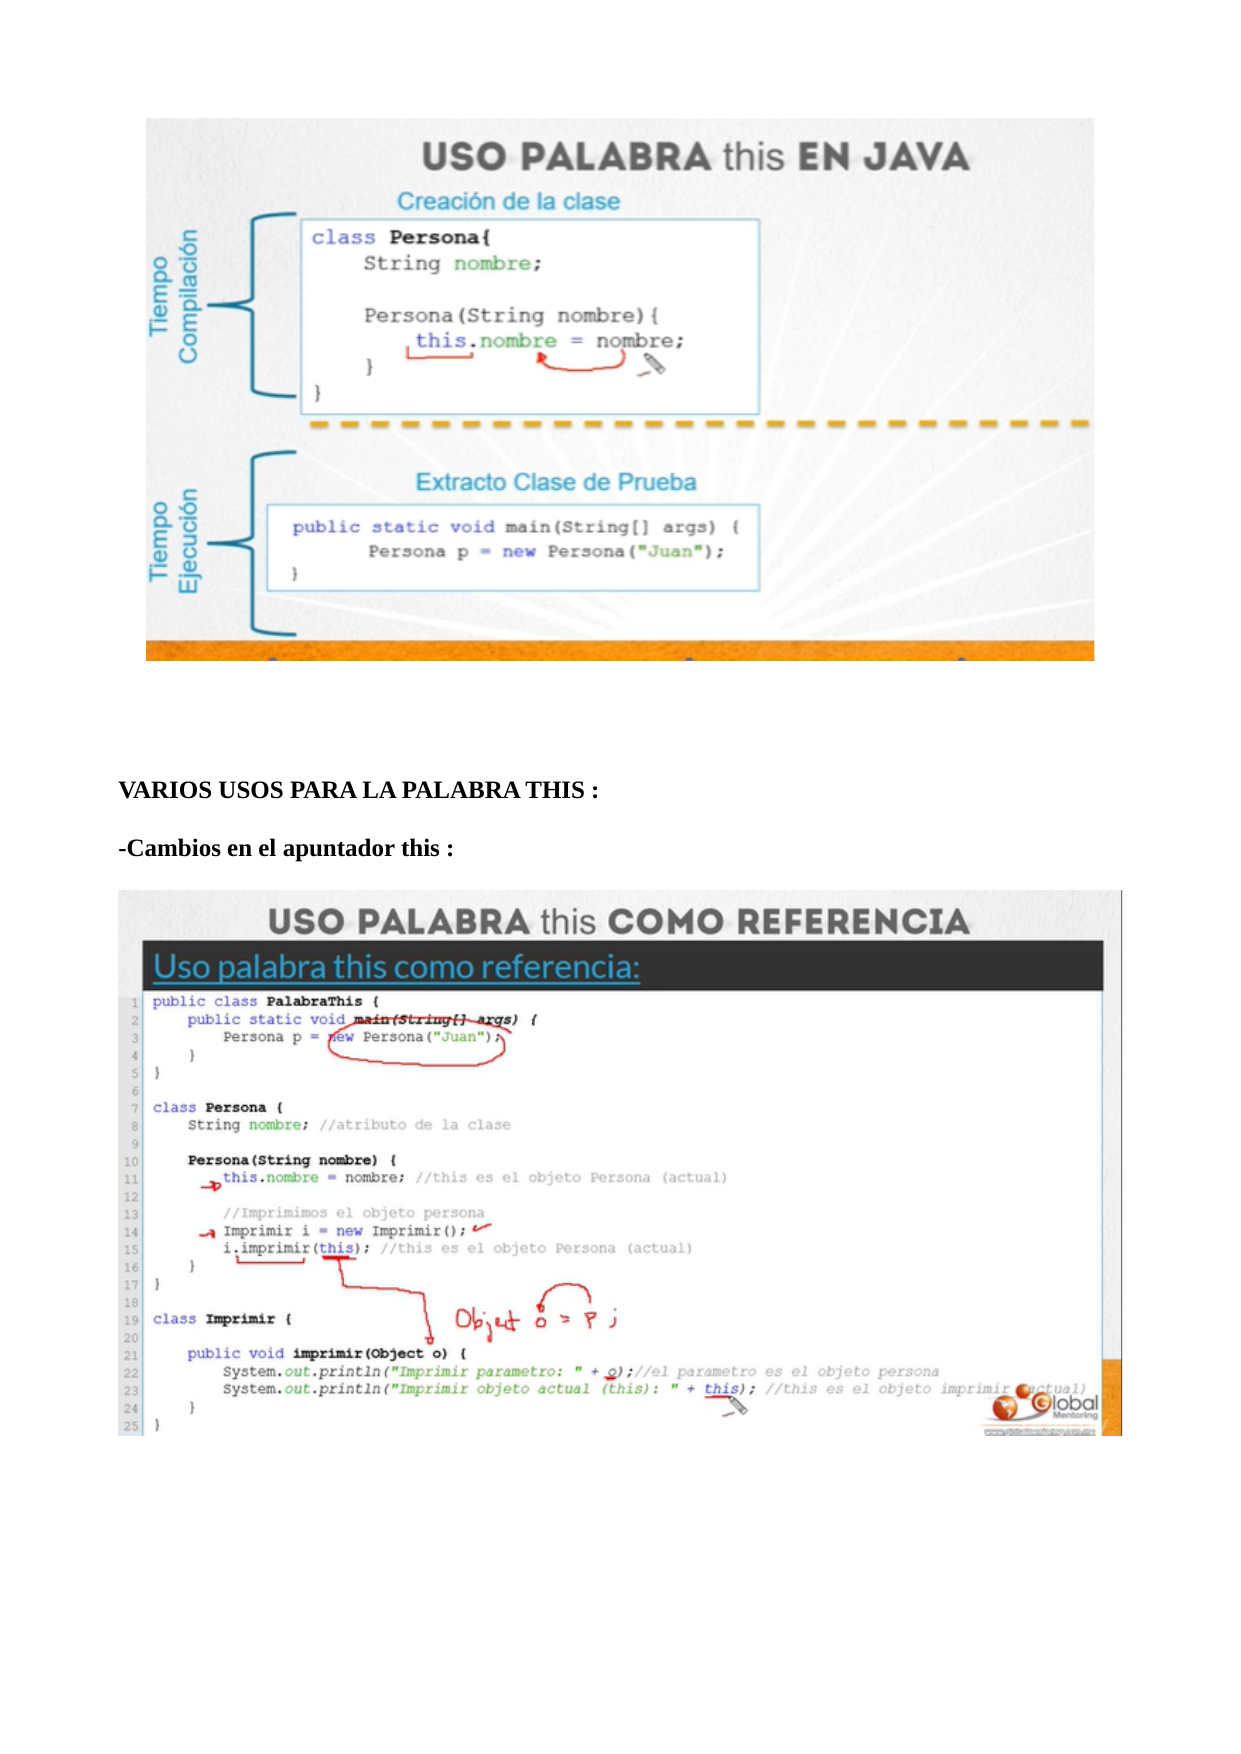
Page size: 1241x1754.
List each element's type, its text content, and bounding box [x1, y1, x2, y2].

picture [118, 890, 1123, 1436]
text VARIOS USOS PARA LA PALABRA THIS : [118, 775, 1122, 804]
text -Cambios en el apuntador this : [118, 833, 1122, 862]
picture [146, 118, 1095, 661]
